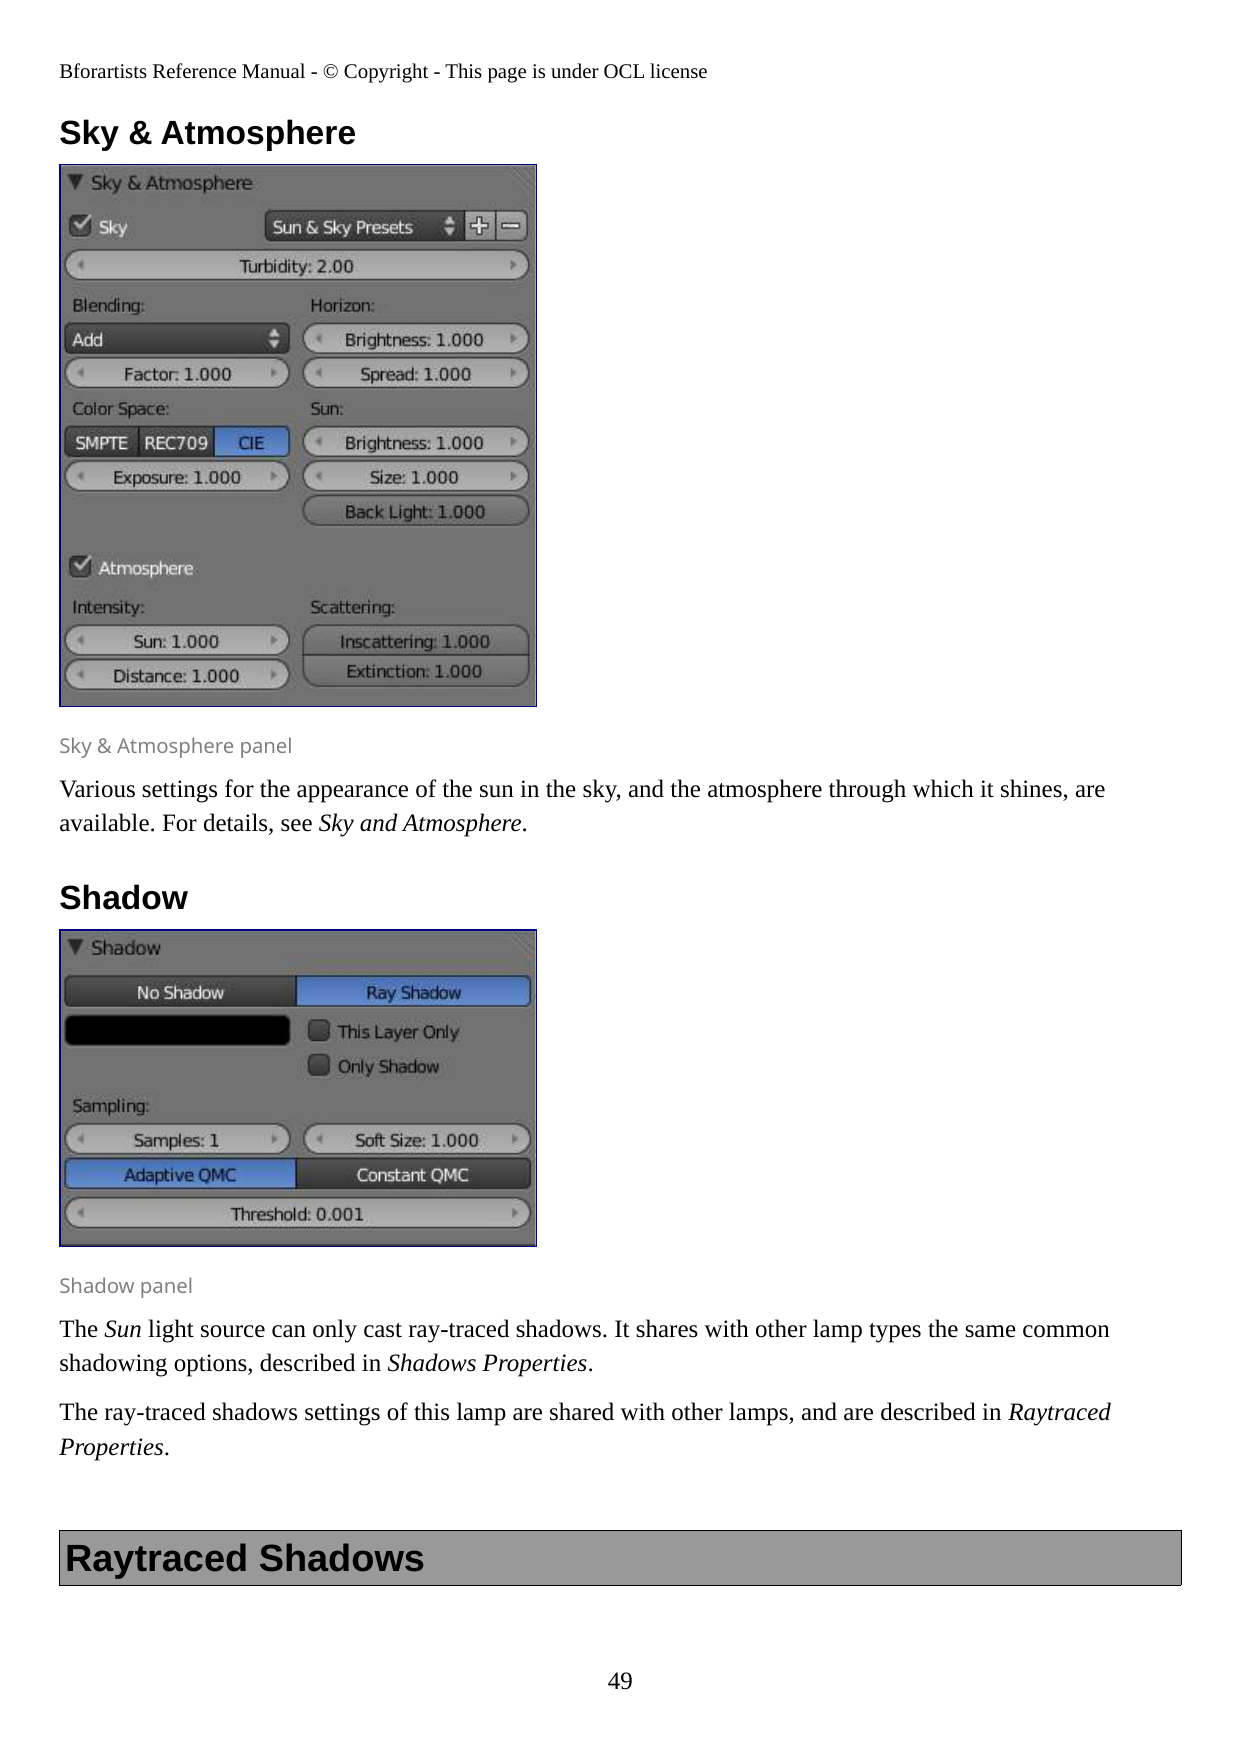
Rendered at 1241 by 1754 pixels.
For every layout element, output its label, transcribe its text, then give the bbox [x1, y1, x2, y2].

text Various settings for the appearance of the sun in the sky, and the atmosphere through which it shines, are available. For details, see Sky and Atmosphere. [59, 774, 1181, 837]
text Shadow panel [59, 1268, 1181, 1299]
picture [61, 931, 536, 1246]
text Sky & Atmosphere panel [59, 728, 1181, 759]
table_header Raytraced Shadows [60, 1531, 1181, 1585]
subtitle Sky & Atmosphere [59, 113, 1181, 151]
picture [61, 165, 536, 706]
text The ray-traced shadows settings of this lamp are shared with other lamps, and are described in Raytraced Properties. [59, 1397, 1181, 1460]
text The Sun light source can only cast ray-traced shadows. It shares with other lamp types the same common shadowing options, described in Shadows Properties. [59, 1314, 1181, 1377]
subtitle Shadow [59, 878, 1181, 917]
